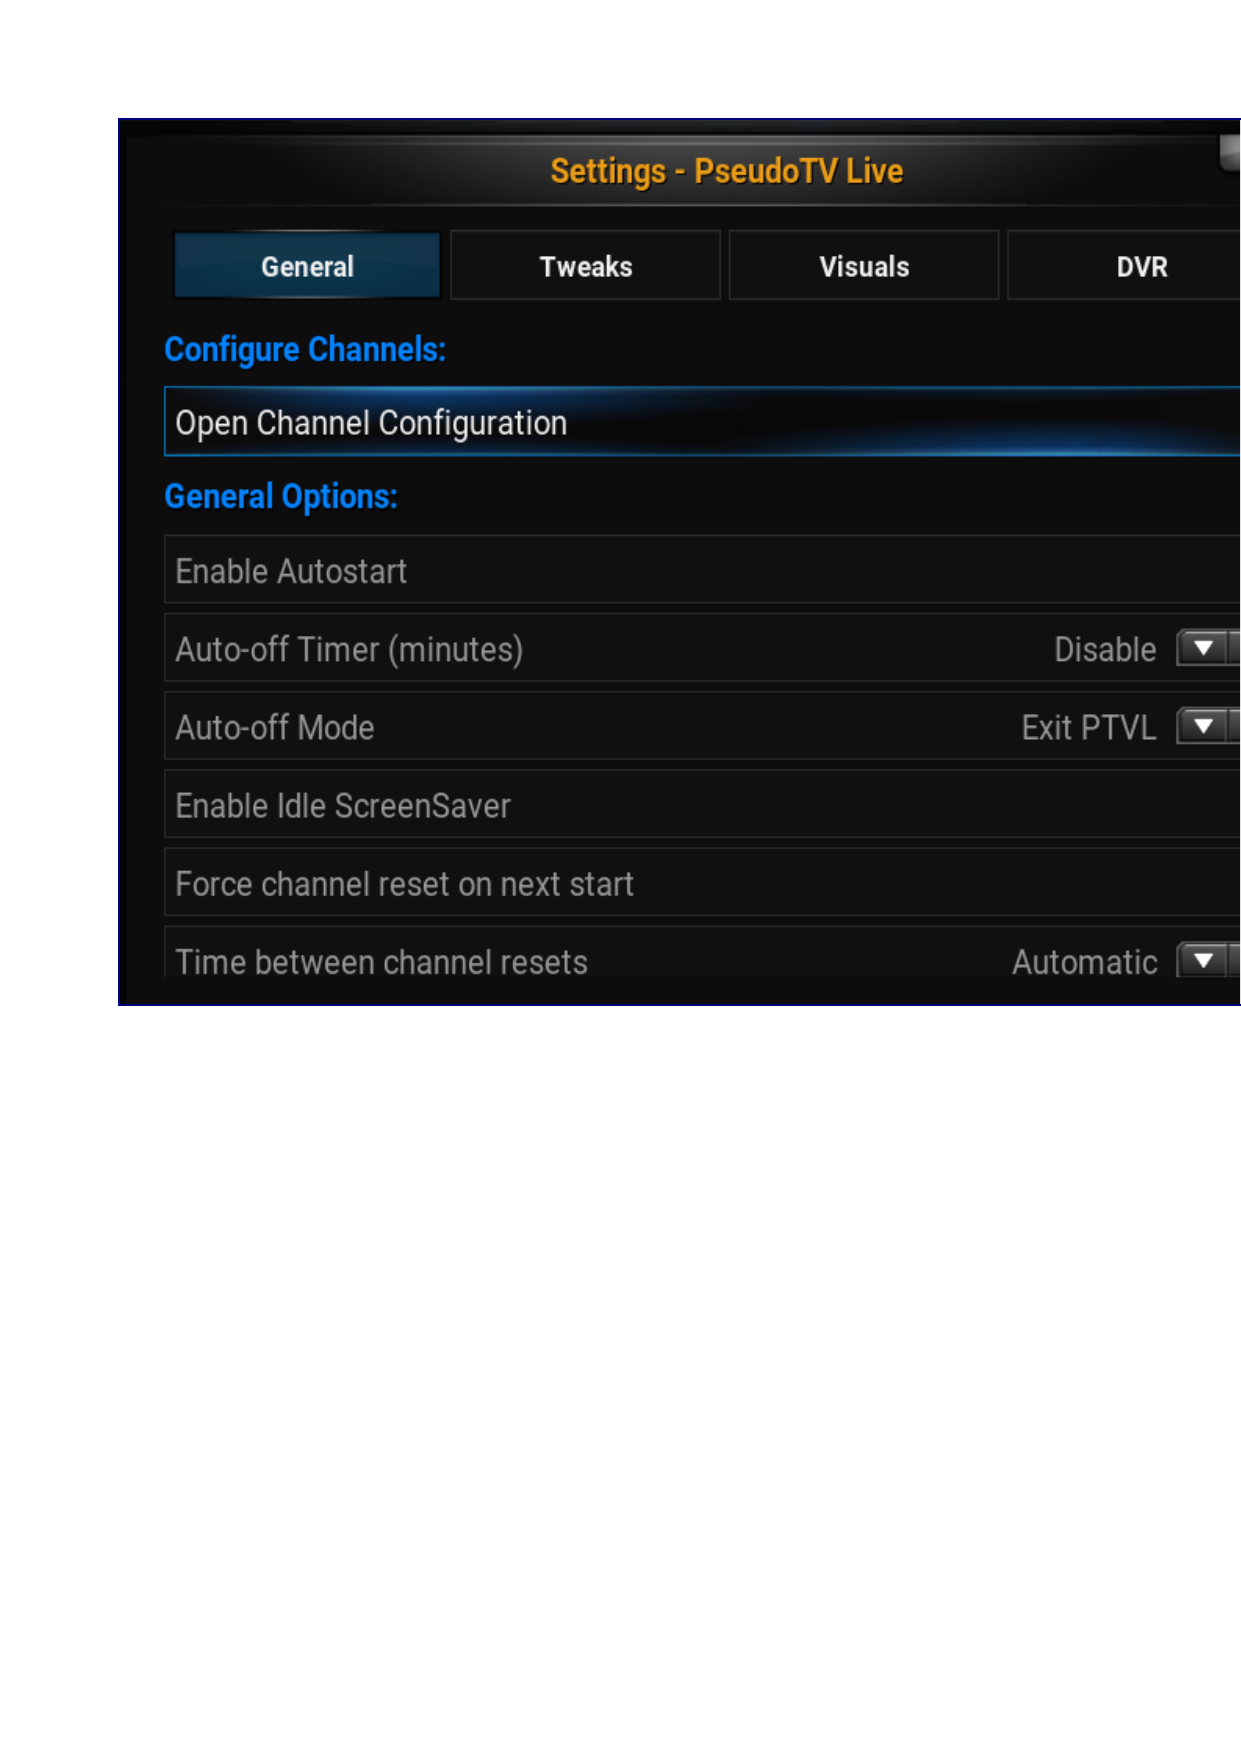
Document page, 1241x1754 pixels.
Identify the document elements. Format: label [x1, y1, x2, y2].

picture [120, 120, 1241, 1004]
